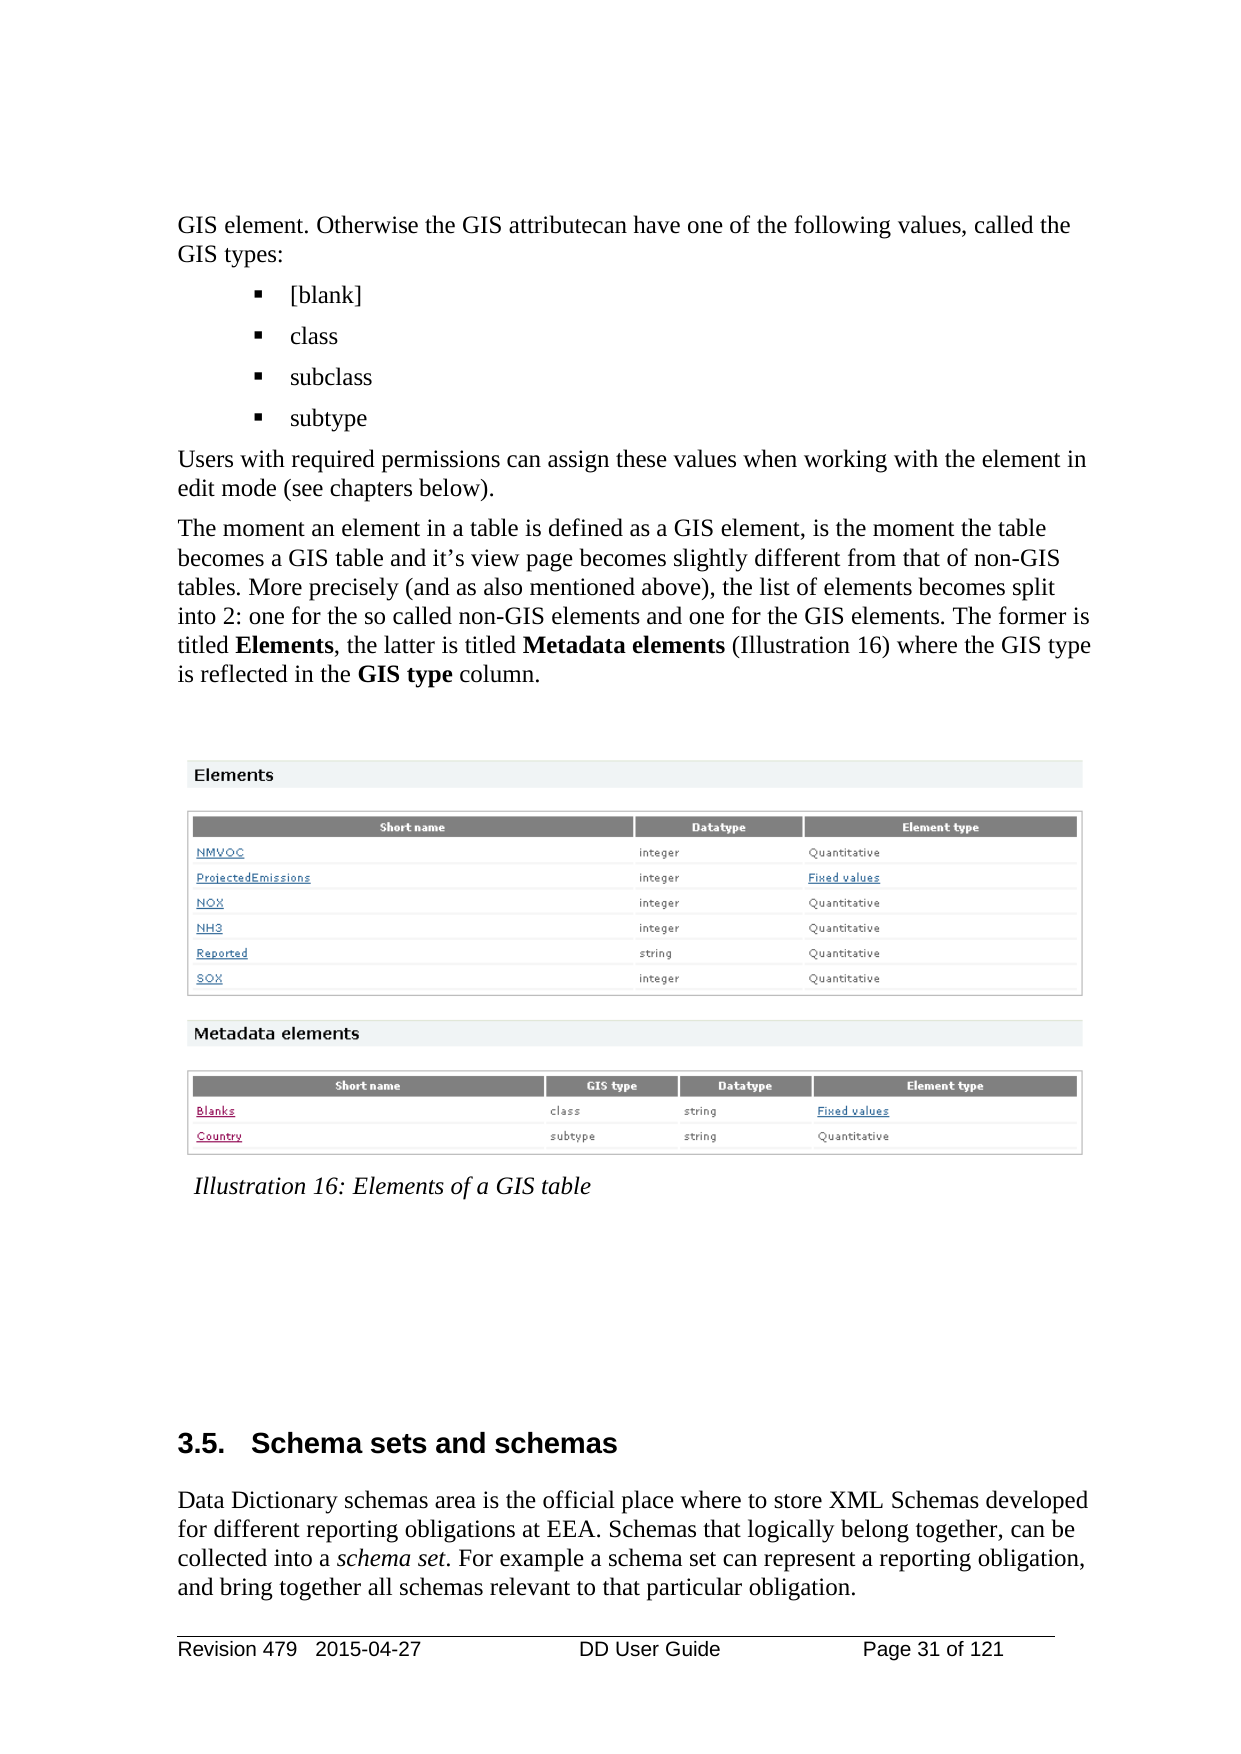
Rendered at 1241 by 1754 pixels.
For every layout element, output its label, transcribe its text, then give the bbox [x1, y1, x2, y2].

picture [177, 749, 1093, 1171]
list subtype [252, 403, 1092, 432]
list [blank] [252, 280, 1092, 309]
text Data Dictionary schemas area is the official place where to store XML Schemas developed for different reporting obligations at EEA. Schemas that logically belong together, can be collected into a schema set. For example a schema set can represent a reporting obligation, and bring together all schemas relevant to that particular obligation. [177, 1485, 1092, 1601]
text Illustration 16: Elements of a GIS table [194, 1171, 1076, 1200]
subtitle Schema sets and schemas [177, 1426, 1092, 1460]
list class [252, 321, 1092, 350]
text Users with required permissions can assign these values when working with the element in edit mode (see chapters below). [177, 443, 1092, 502]
text The moment an element in a table is defined as a GIS element, is the moment the table becomes a GIS table and it’s view page becomes slightly different from that of non-GIS tables. More precisely (and as also mentioned above), the list of elements becomes split into 2: one for the so called non-GIS elements and one for the GIS elements. The former is titled Elements, the latter is titled Metadata elements (Illustration 16) where the GIS type is reflected in the GIS type column. [177, 513, 1092, 688]
text GIS element. Otherwise the GIS attributecan have one of the following values, called the GIS types: [177, 210, 1092, 268]
list subclass [252, 362, 1092, 391]
